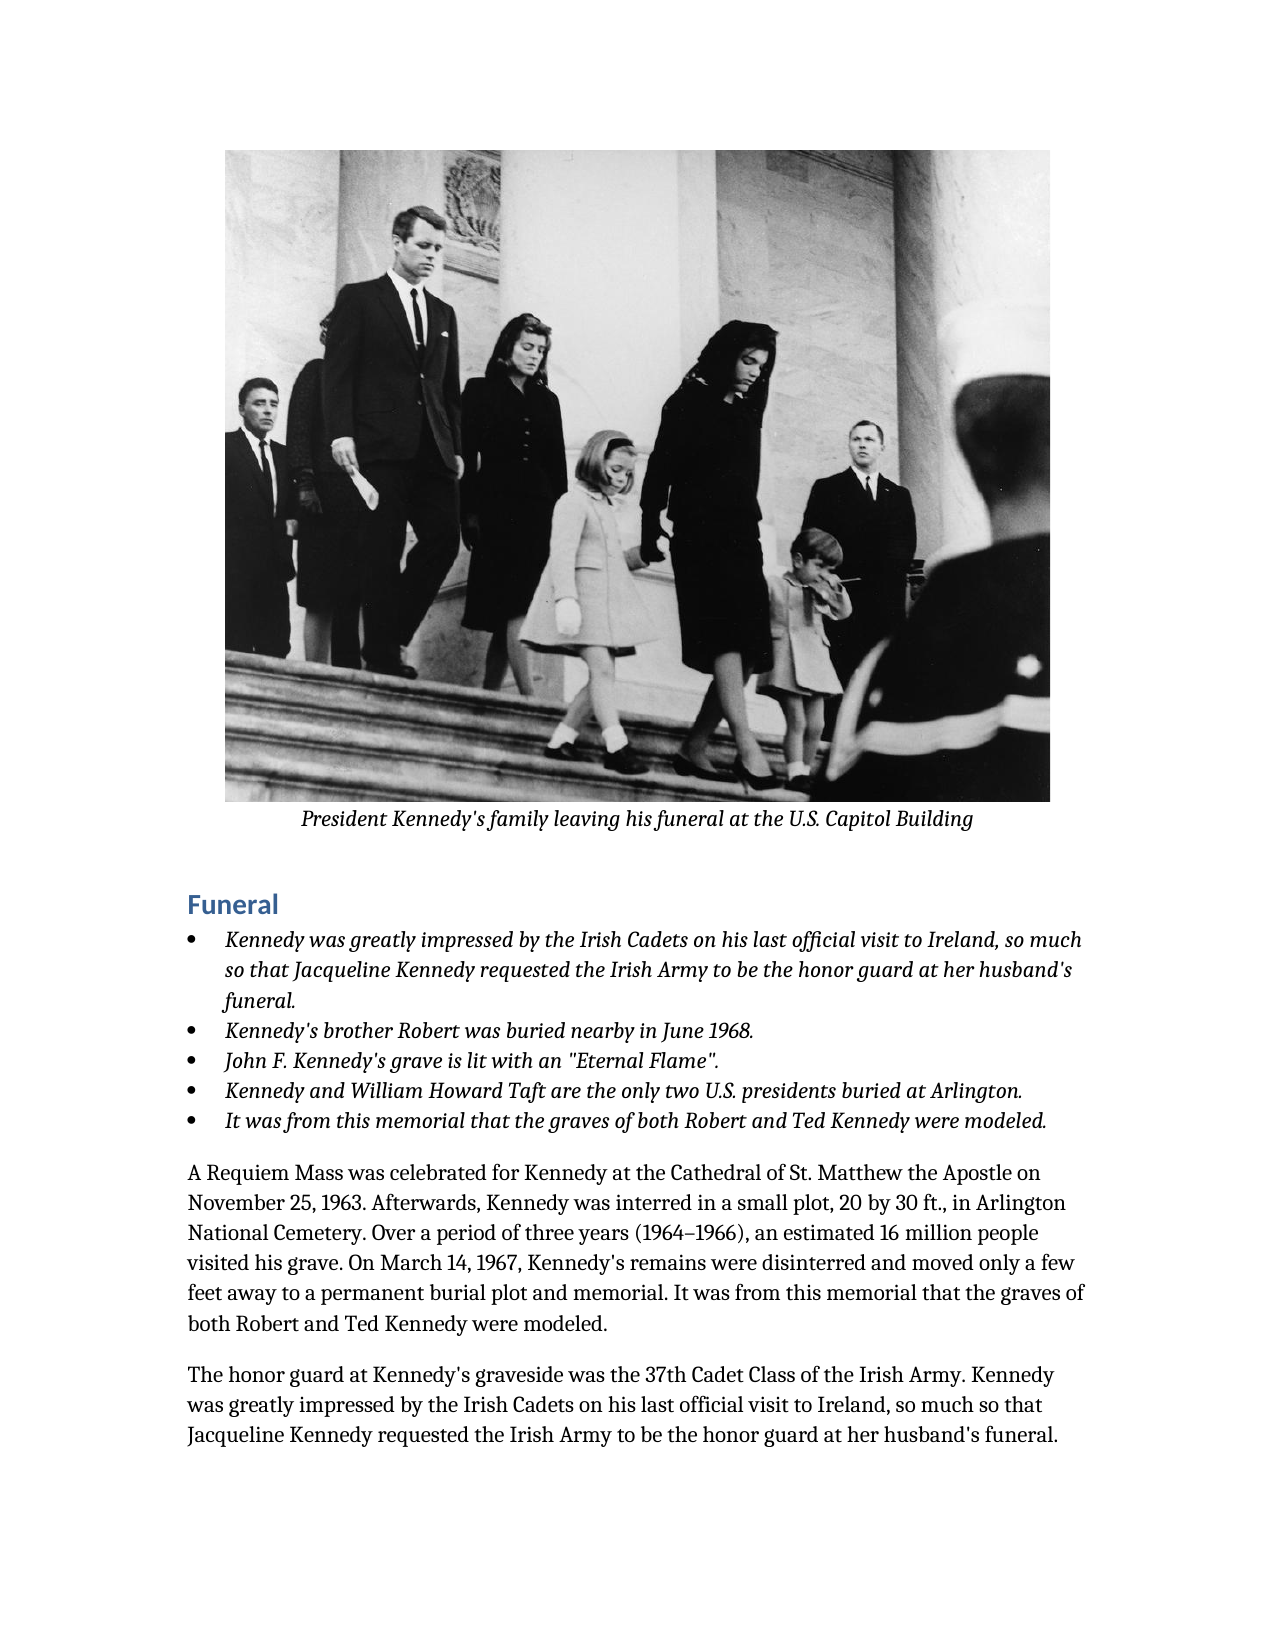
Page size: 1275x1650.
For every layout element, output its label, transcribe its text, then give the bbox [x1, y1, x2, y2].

list John F. Kennedy's grave is lit with an "Eternal Flame". [187, 1048, 1087, 1074]
text President Kennedy's family leaving his funeral at the U.S. Capitol Building [187, 150, 1087, 832]
text The honor guard at Kennedy's graveside was the 37th Cadet Class of the Irish Army. Kennedy was greatly impressed by the Irish Cadets on his last official visit to Ireland, so much so that Jacqueline Kennedy requested the Irish Army to be the honor guard at her husband's funeral. [187, 1361, 1087, 1448]
text A Requiem Mass was celebrated for Kennedy at the Cathedral of St. Matthew the Apostle on November 25, 1963. Afterwards, Kennedy was interred in a small plot, 20 by 30 ft., in Arlington National Cemetery. Over a period of three years (1964–1966), an estimated 16 million people visited his grave. On March 14, 1967, Kennedy's remains were disinterred and moved only a few feet away to a permanent burial plot and memorial. It was from this memorial that the graves of both Robert and Ted Kennedy were modeled. [187, 1159, 1087, 1337]
picture [225, 150, 1050, 802]
subtitle Funeral [187, 886, 1087, 922]
list Kennedy and William Howard Taft are the only two U.S. presidents buried at Arlington. [187, 1078, 1087, 1104]
list Kennedy was greatly impressed by the Irish Cadets on his last official visit to Ireland, so much so that Jacqueline Kennedy requested the Irish Army to be the honor guard at her husband's funeral. [187, 927, 1087, 1014]
list Kennedy's brother Robert was buried nearby in June 1968. [187, 1018, 1087, 1044]
list It was from this memorial that the graves of both Robert and Ted Kennedy were modeled. [187, 1108, 1087, 1134]
